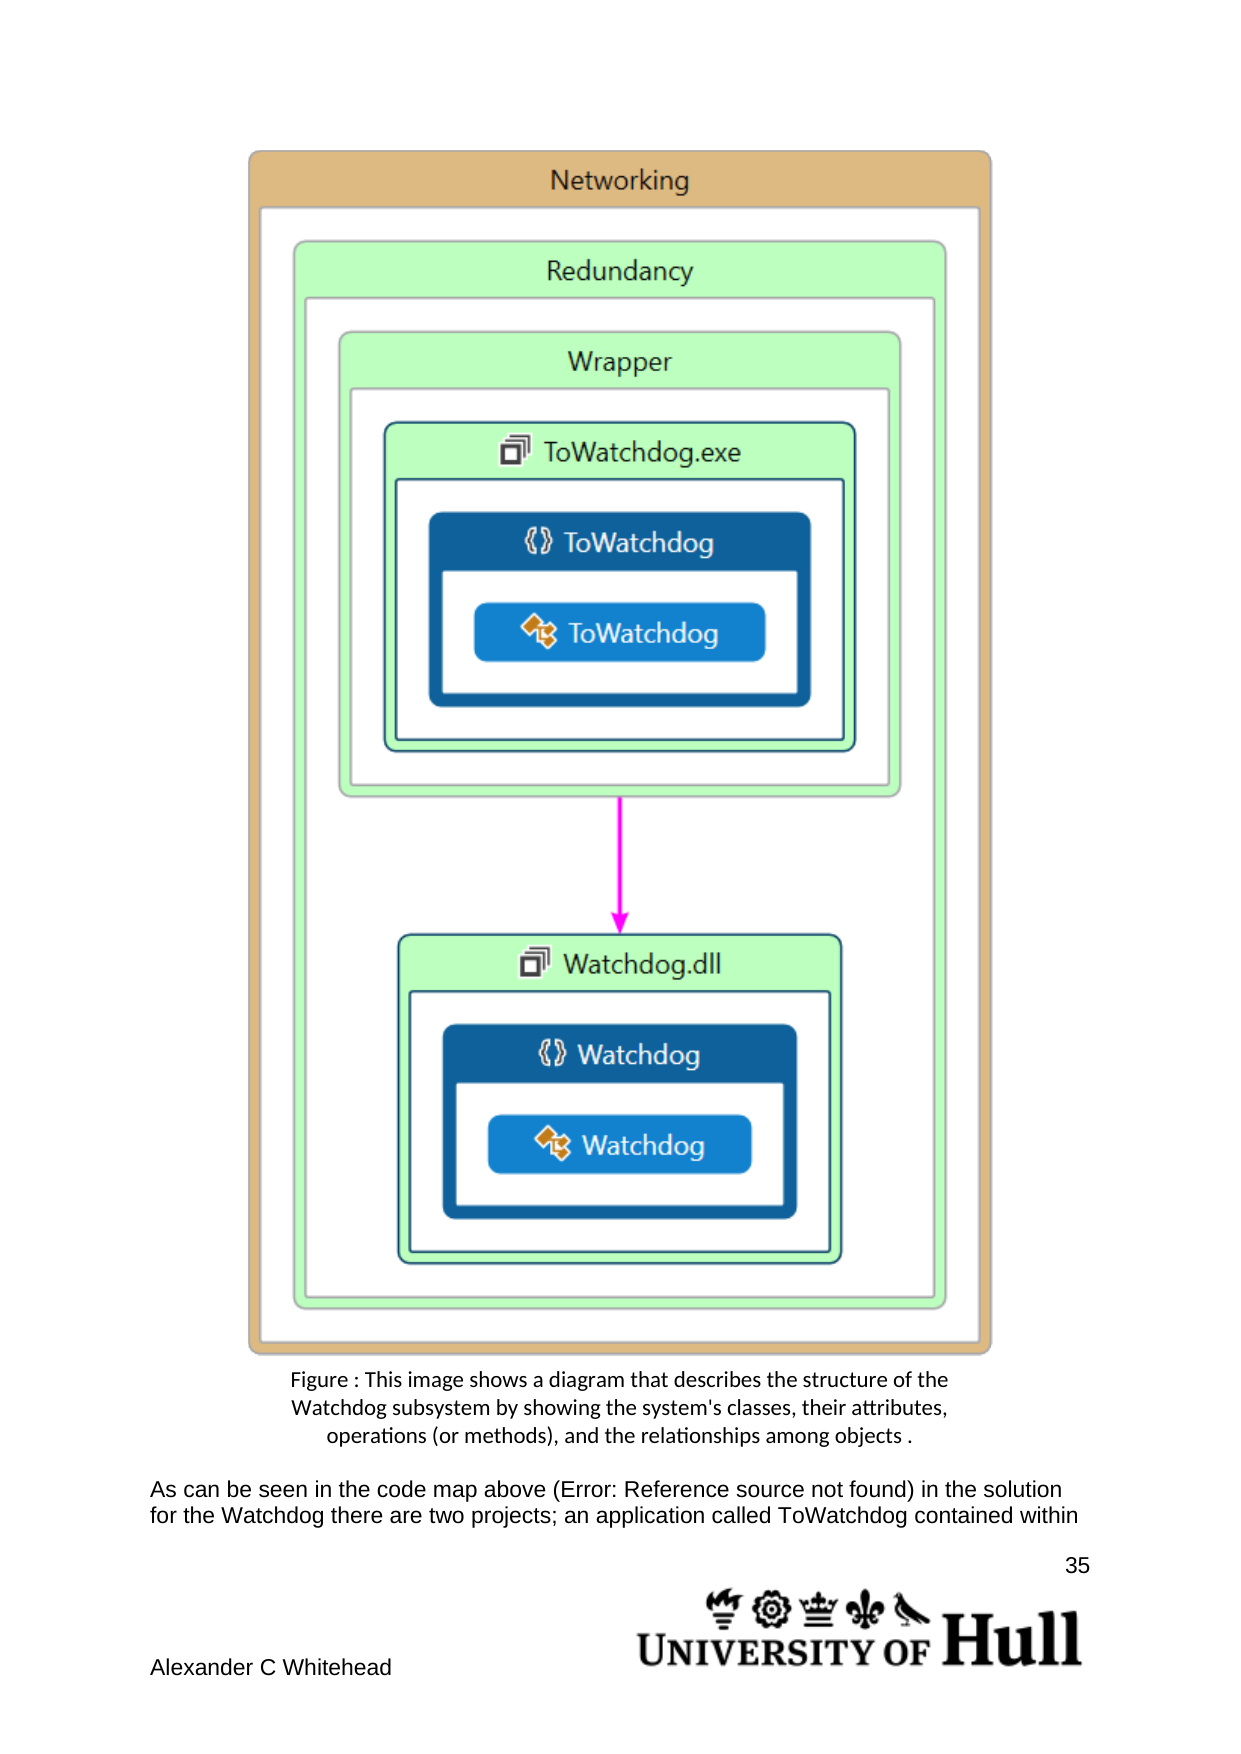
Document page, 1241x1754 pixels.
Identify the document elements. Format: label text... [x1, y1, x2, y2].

picture [630, 1578, 1091, 1676]
text As can be seen in the code map above (Figure 16) in the solution for the Watchdog there are two projects; an application called ToWatchdog contained within a folder named Wrapper and a library called Watchdog, both projects are themselves contained within a folder called Redundancy which itself is contained within a folder named Networking. [150, 1476, 1090, 1528]
picture [247, 150, 993, 1356]
